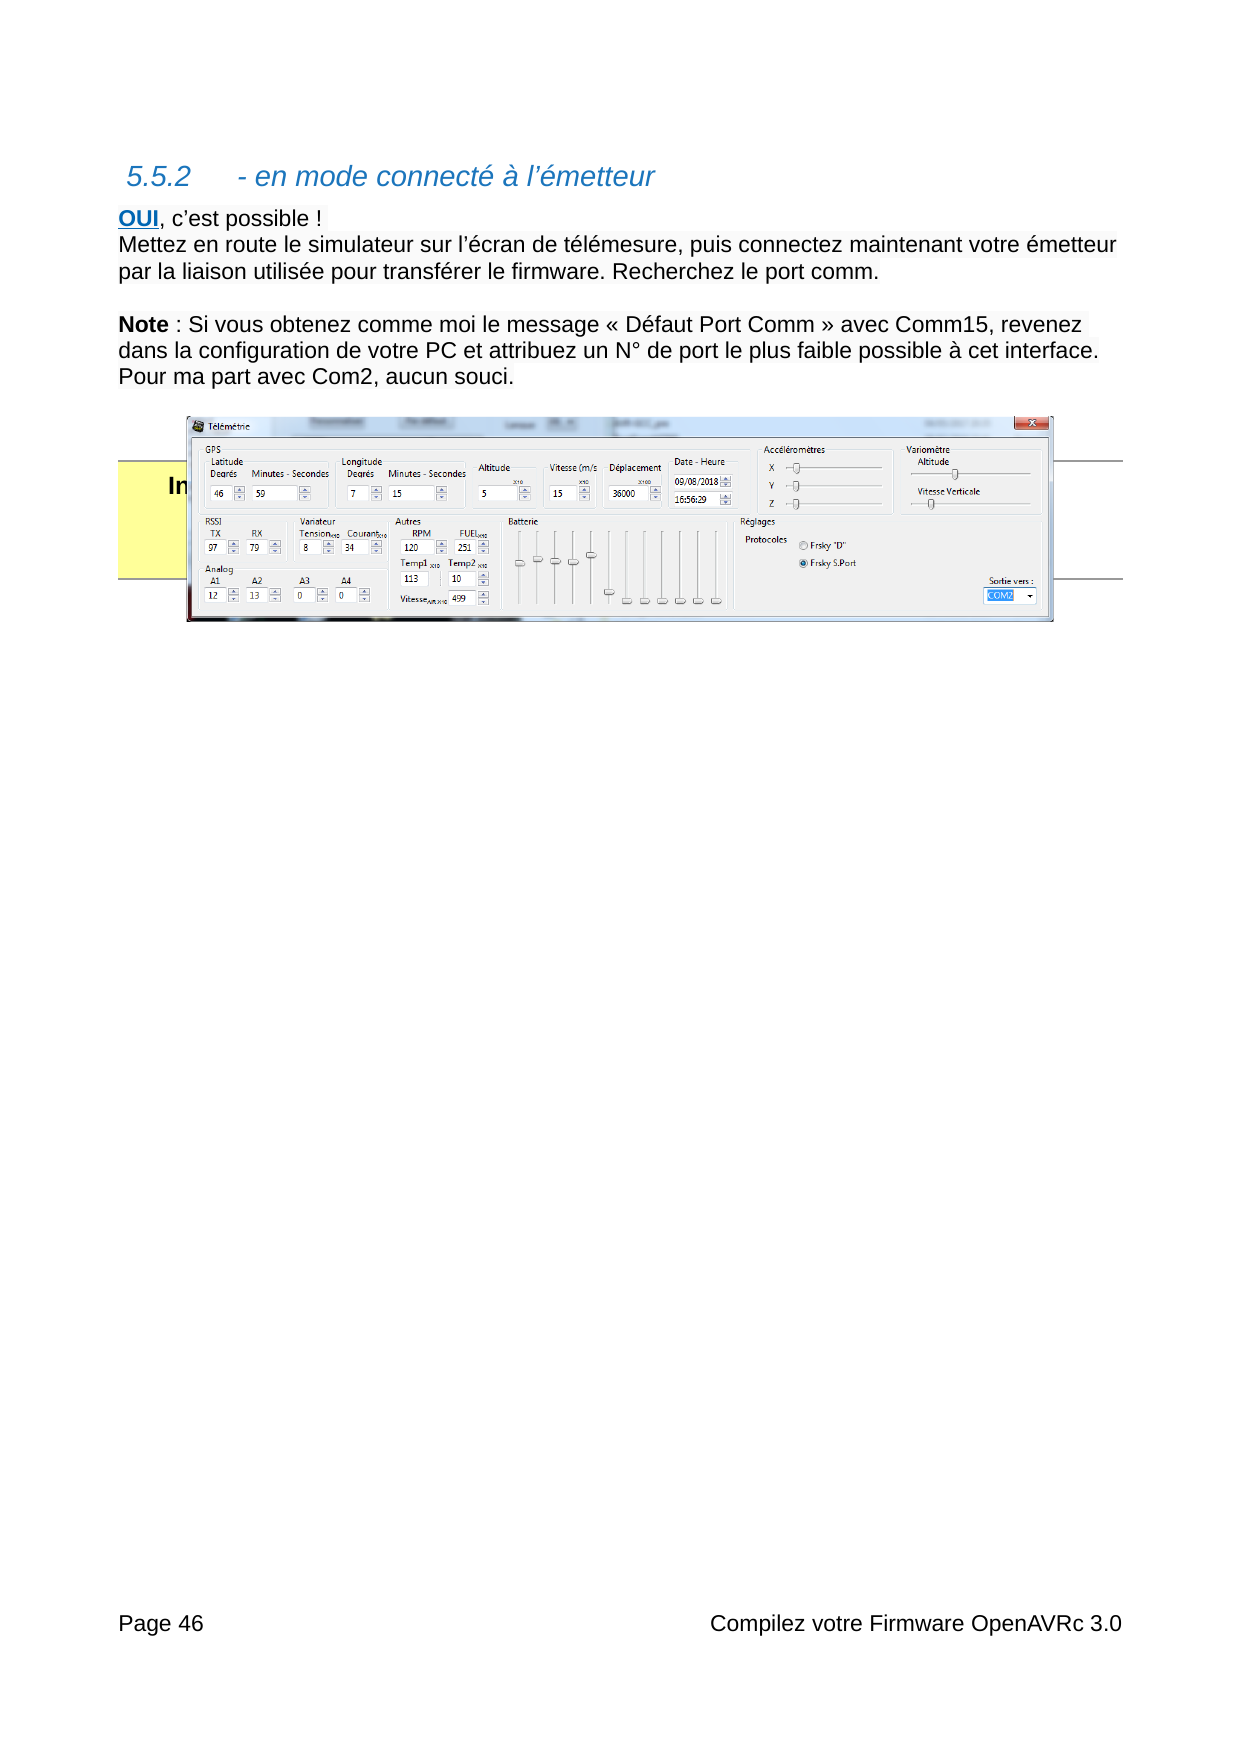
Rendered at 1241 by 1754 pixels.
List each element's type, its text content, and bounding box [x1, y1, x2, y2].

subtitle - en mode connecté à l’émetteur [118, 159, 1122, 193]
text Pour ma part avec Com2, aucun souci. [118, 363, 1122, 389]
text OUI, c’est possible ! [118, 205, 1122, 231]
picture [186, 416, 1054, 622]
text Note : Si vous obtenez comme moi le message « Défaut Port Comm » avec Comm15, revenez dans la configuration de votre PC et attribuez un N° de port le plus faible possible à cet interface. [118, 311, 1122, 363]
text Mettez en route le simulateur sur l’écran de télémesure, puis connectez maintenant votre émetteur par la liaison utilisée pour transférer le firmware. Recherchez le port comm. [118, 231, 1122, 284]
table_header Info [118, 462, 186, 578]
table_header Note : Une valeur est mise à jour lors d’un changement de valeur Il faut donc modifier la valeur pour la voir apparaître sur l’émetteur, [1054, 462, 1122, 578]
